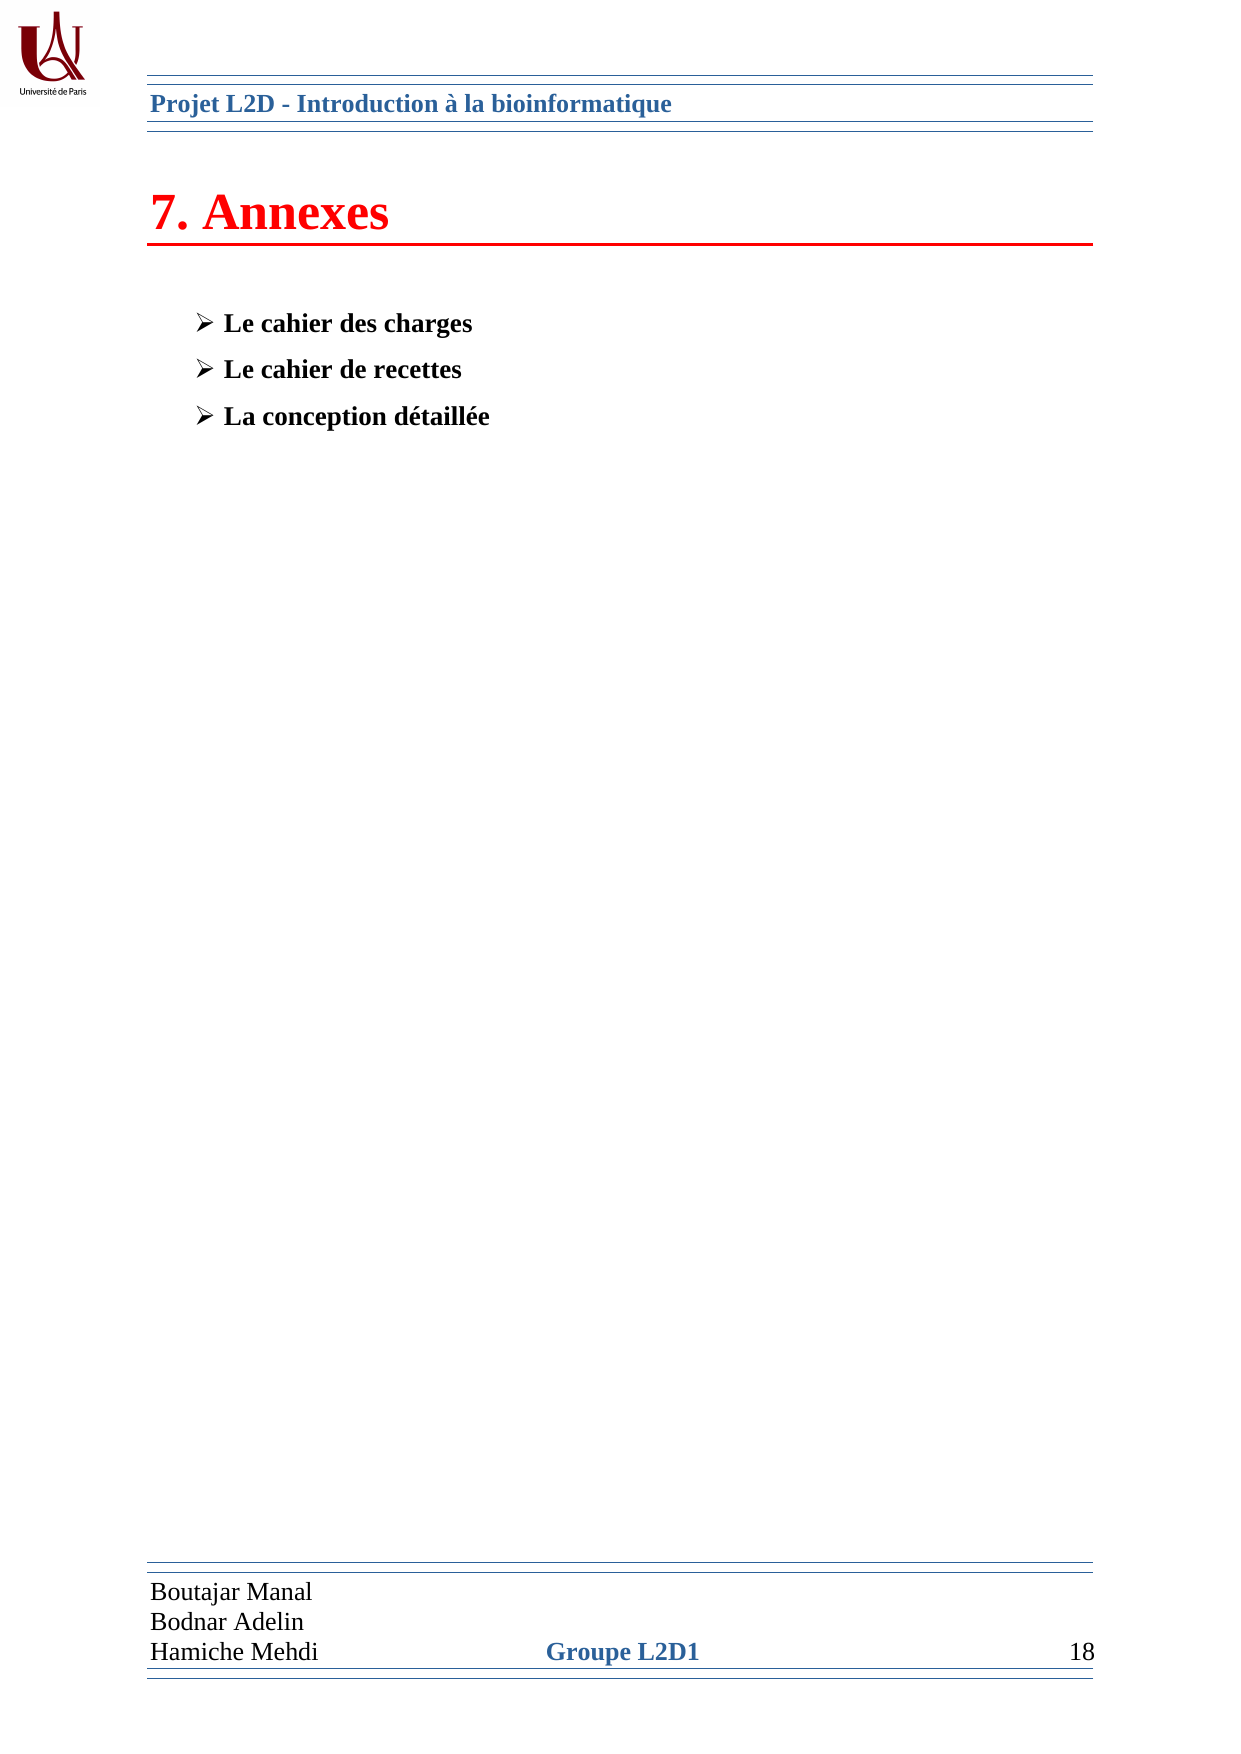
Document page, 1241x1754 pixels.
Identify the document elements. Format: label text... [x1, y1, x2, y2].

subtitle 7. Annexes [147, 178, 1093, 243]
list La conception détaillée [194, 401, 1090, 432]
list Le cahier de recettes [194, 354, 1090, 385]
list Le cahier des charges [194, 307, 1090, 338]
picture [0, 0, 101, 107]
